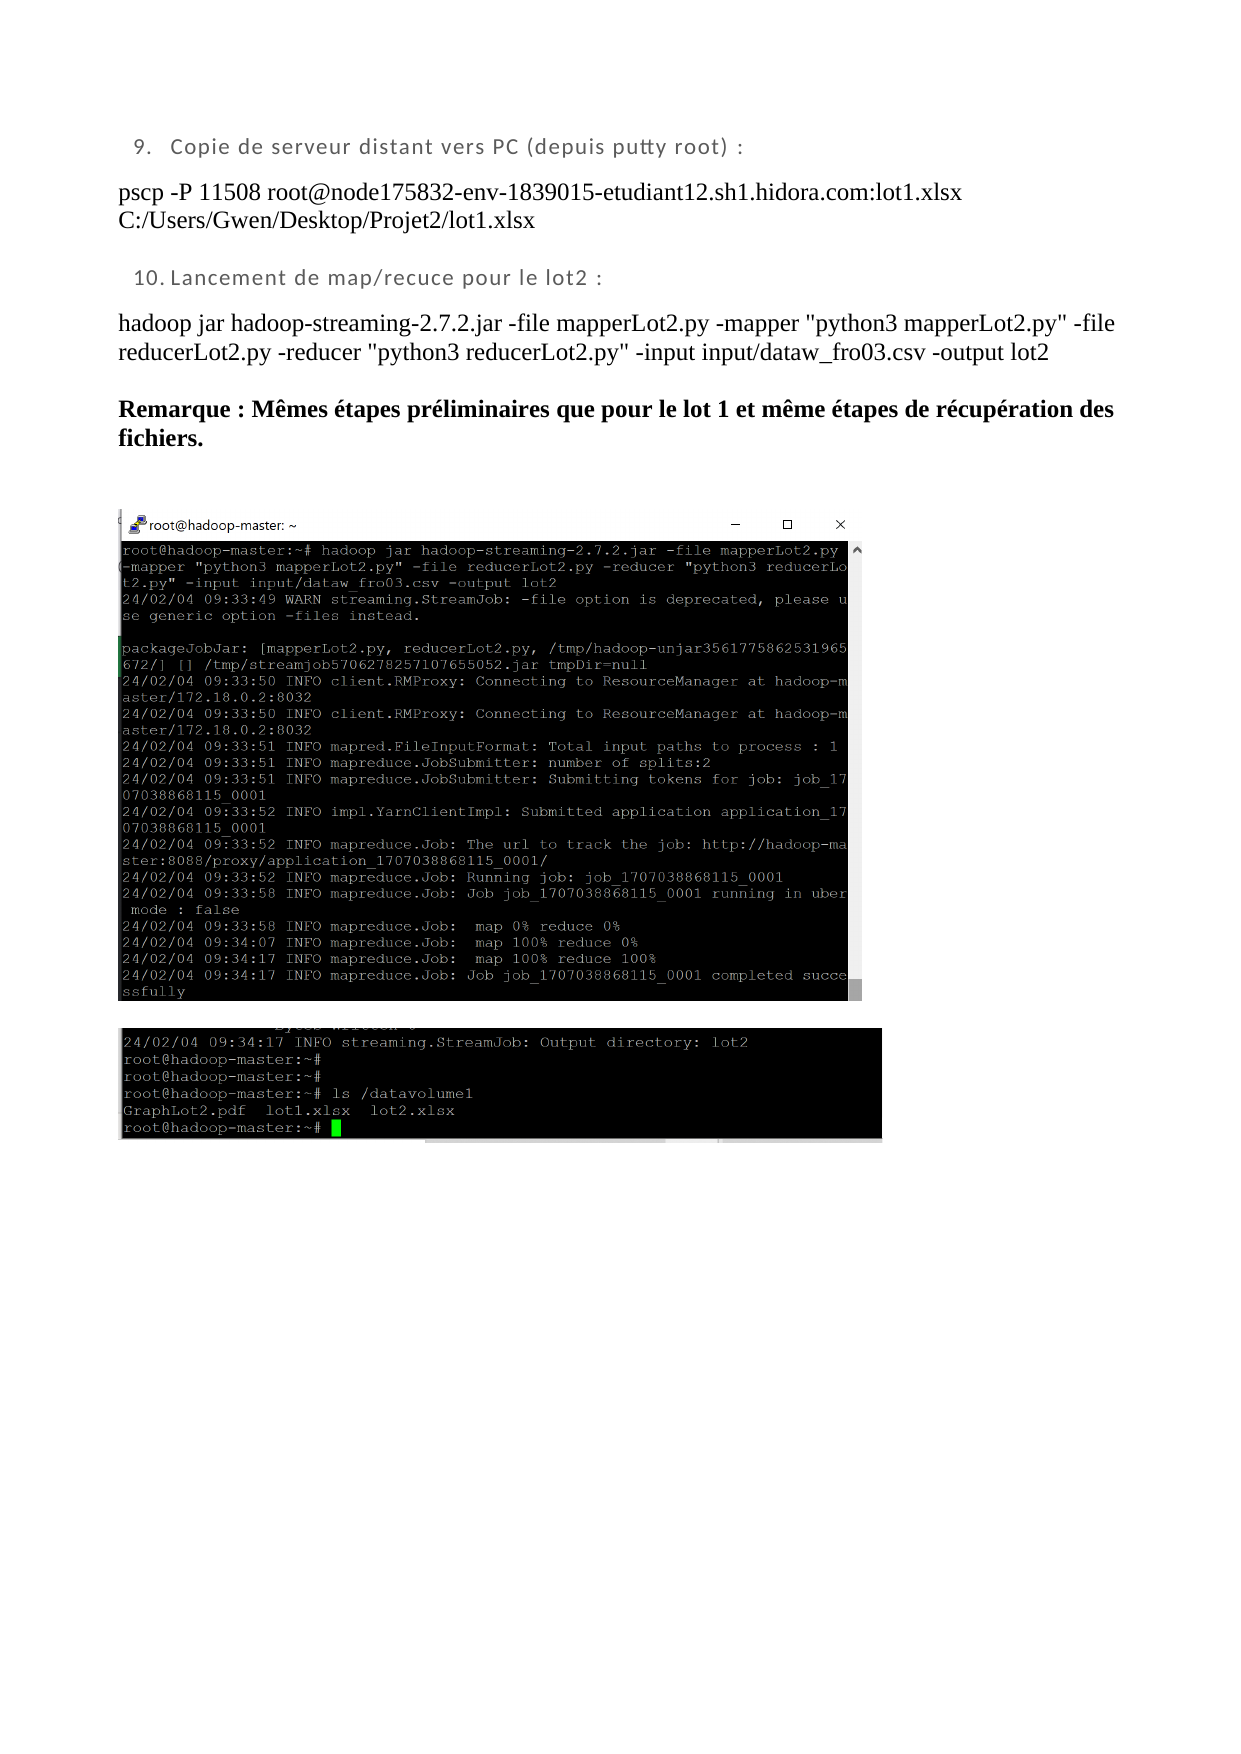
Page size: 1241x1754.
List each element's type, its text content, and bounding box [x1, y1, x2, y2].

text pscp -P 11508 root@node175832-env-1839015-etudiant12.sh1.hidora.com:lot1.xlsx C:/Users/Gwen/Desktop/Projet2/lot1.xlsx [118, 177, 1122, 234]
text Remarque : Mêmes étapes préliminaires que pour le lot 1 et même étapes de récupération des fichiers. [118, 394, 1122, 452]
subtitle Copie de serveur distant vers PC (depuis putty root) : [133, 132, 1122, 160]
text hadoop jar hadoop-streaming-2.7.2.jar -file mapperLot2.py -mapper "python3 mapperLot2.py" -file reducerLot2.py -reducer "python3 reducerLot2.py" -input input/dataw_fro03.csv -output lot2 [118, 308, 1122, 365]
subtitle Lancement de map/recuce pour le lot2 : [133, 263, 1122, 291]
picture [118, 1133, 254, 1143]
